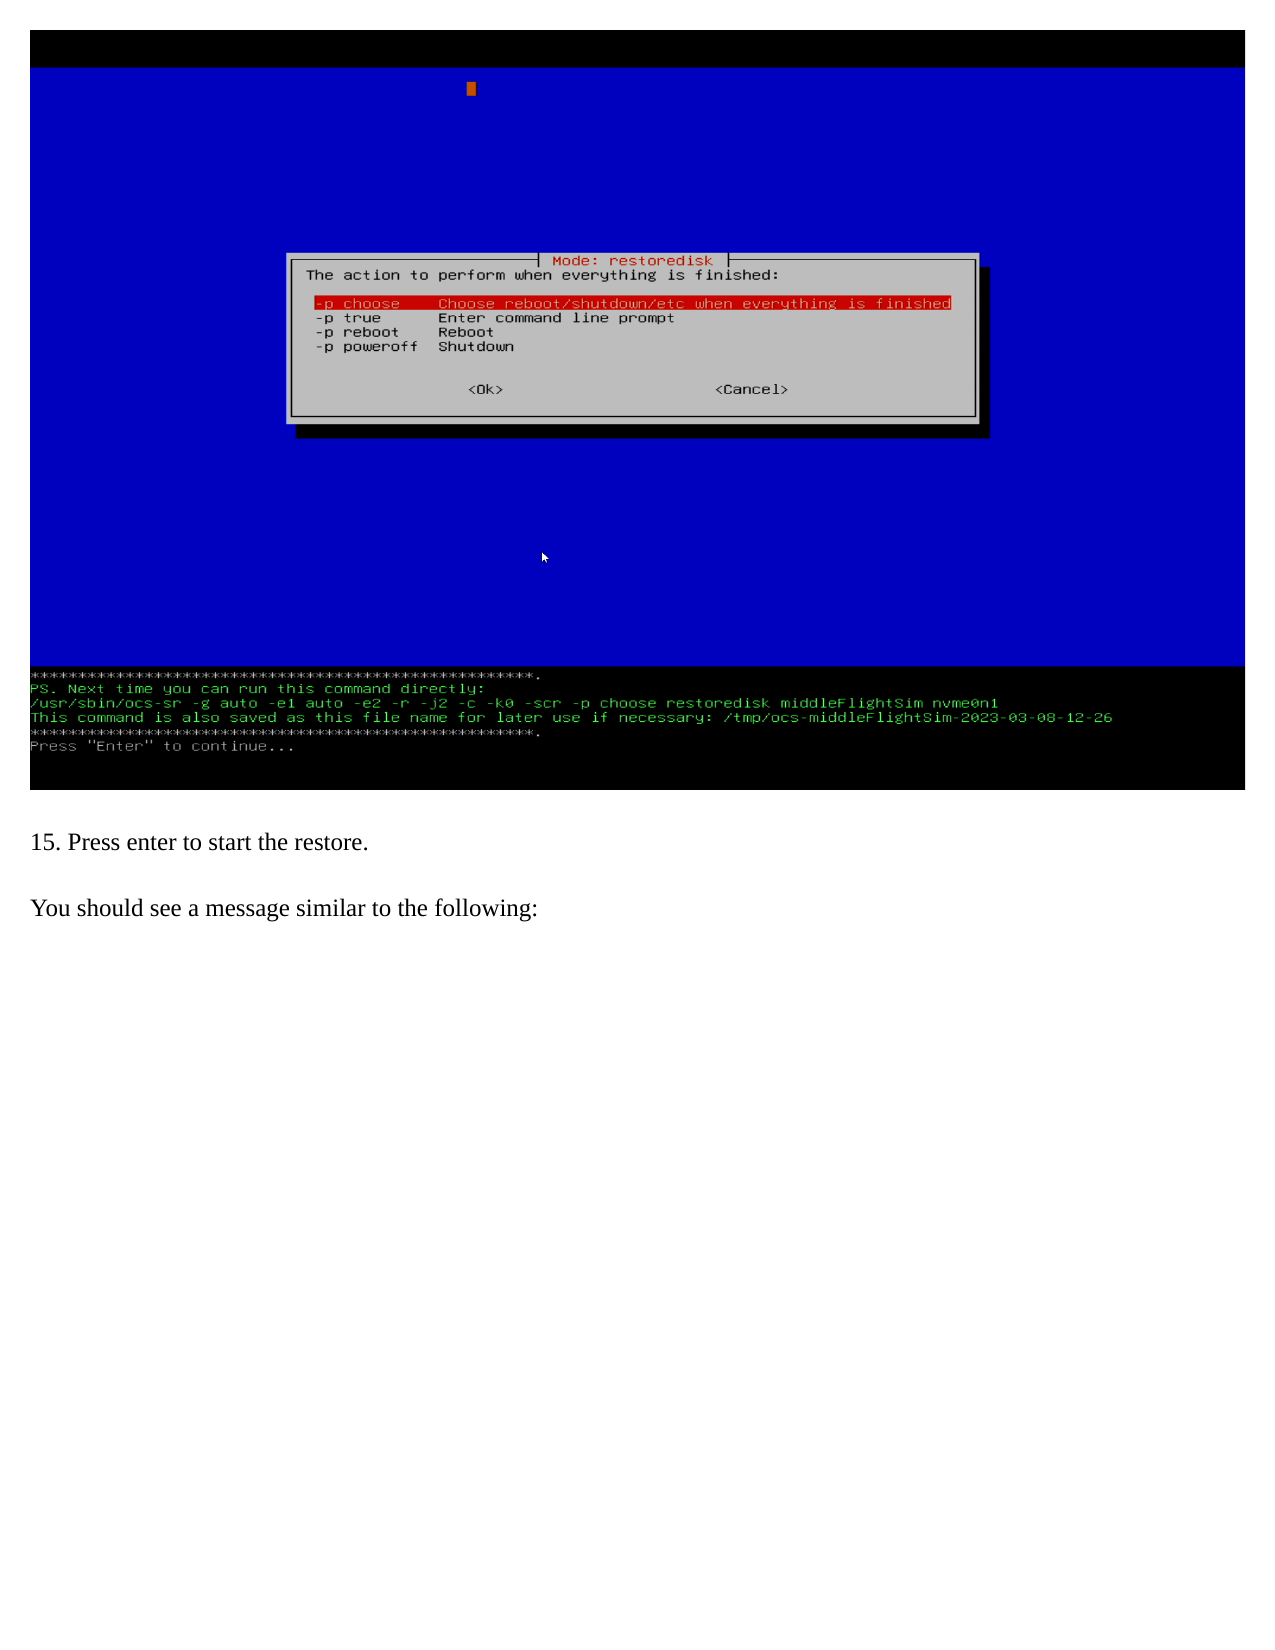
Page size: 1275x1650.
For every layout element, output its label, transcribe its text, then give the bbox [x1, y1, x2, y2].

text 15. Press enter to start the restore. You should see a message similar to the following: [30, 790, 1245, 921]
picture [30, 30, 1246, 790]
